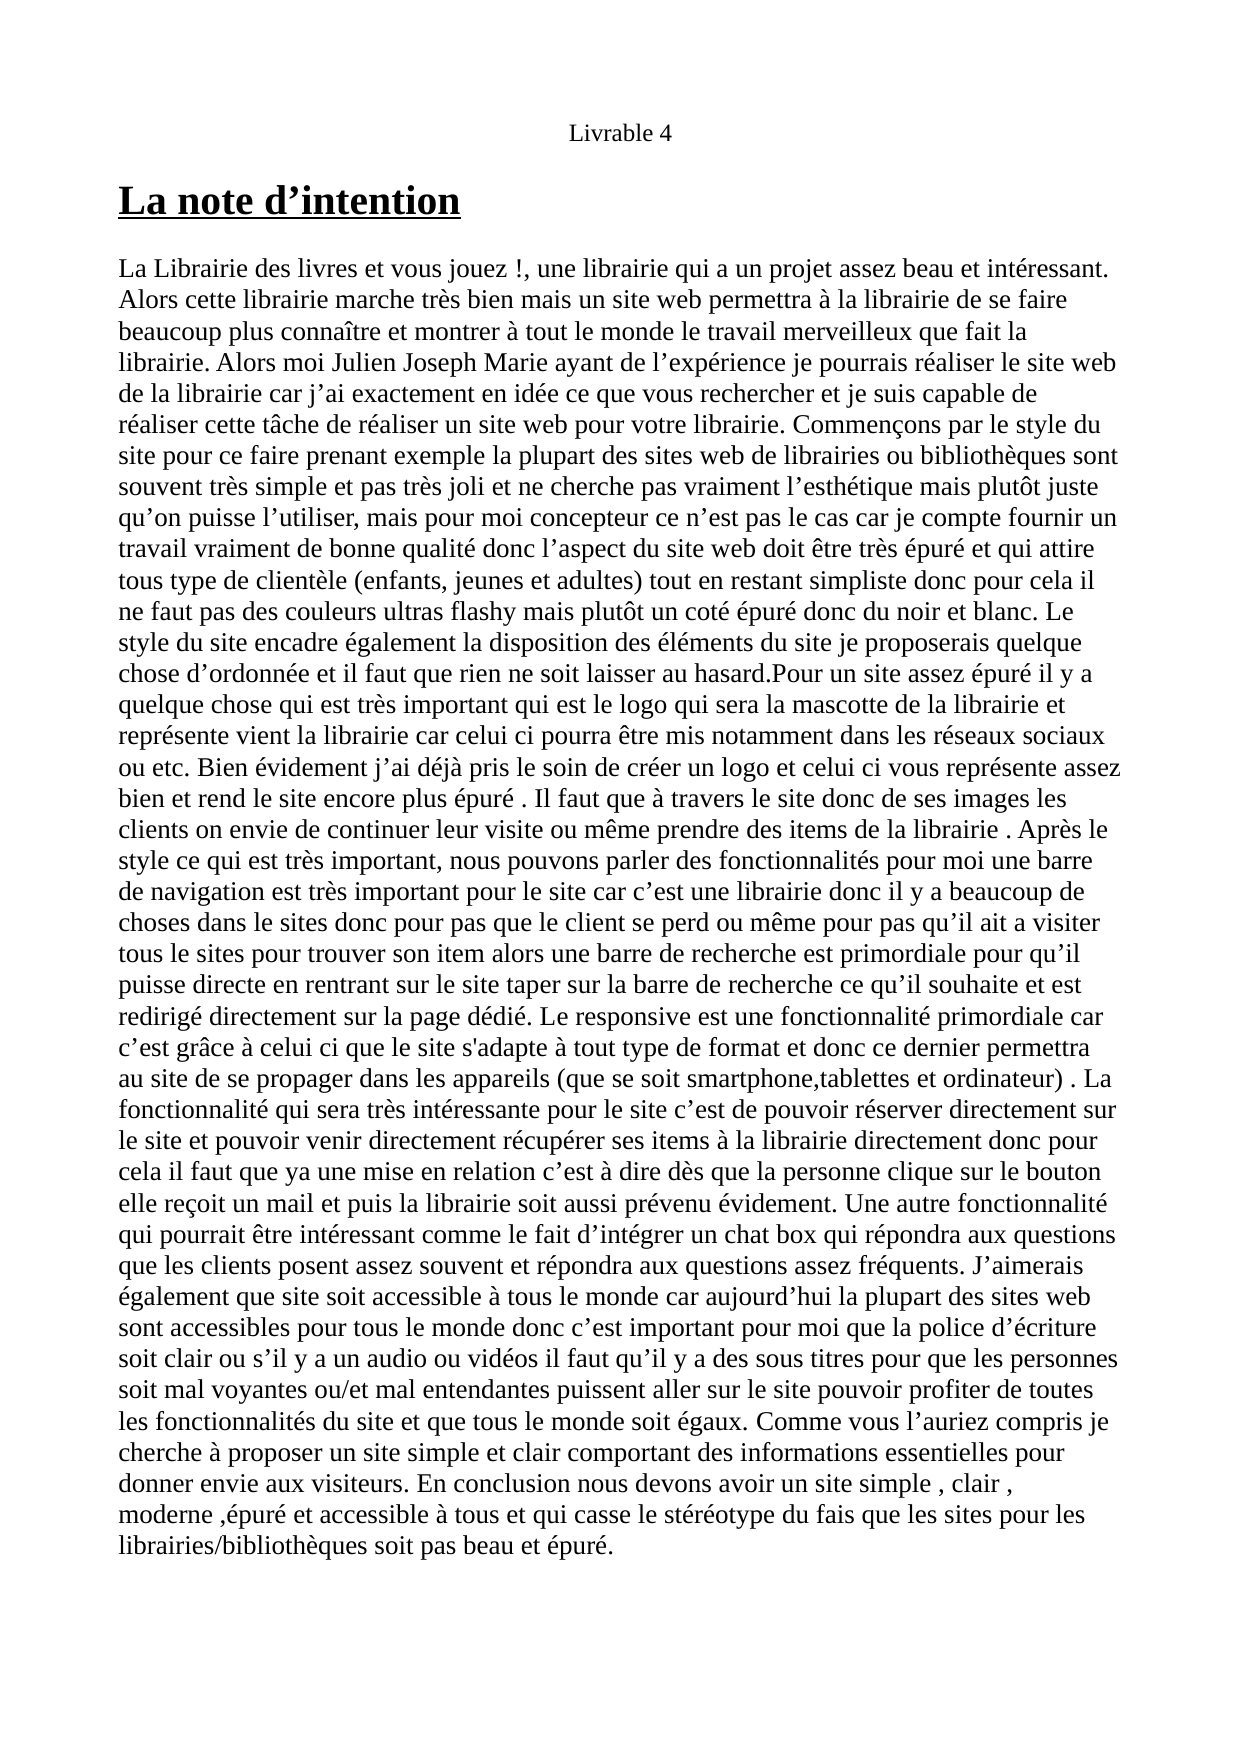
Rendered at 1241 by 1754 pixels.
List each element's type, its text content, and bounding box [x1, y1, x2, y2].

text La note d’intention [118, 176, 1122, 223]
text La Librairie des livres et vous jouez !, une librairie qui a un projet assez beau et intéressant. Alors cette librairie marche très bien mais un site web permettra à la librairie de se faire beaucoup plus connaître et montrer à tout le monde le travail merveilleux que fait la librairie. Alors moi Julien Joseph Marie ayant de l’expérience je pourrais réaliser le site web de la librairie car j’ai exactement en idée ce que vous rechercher et je suis capable de réaliser cette tâche de réaliser un site web pour votre librairie. Commençons par le style du site pour ce faire prenant exemple la plupart des sites web de librairies ou bibliothèques sont souvent très simple et pas très joli et ne cherche pas vraiment l’esthétique mais plutôt juste qu’on puisse l’utiliser, mais pour moi concepteur ce n’est pas le cas car je compte fournir un travail vraiment de bonne qualité donc l’aspect du site web doit être très épuré et qui attire tous type de clientèle (enfants, jeunes et adultes) tout en restant simpliste donc pour cela il ne faut pas des couleurs ultras flashy mais plutôt un coté épuré donc du noir et blanc. Le style du site encadre également la disposition des éléments du site je proposerais quelque chose d’ordonnée et il faut que rien ne soit laisser au hasard.Pour un site assez épuré il y a quelque chose qui est très important qui est le logo qui sera la mascotte de la librairie et représente vient la librairie car celui ci pourra être mis notamment dans les réseaux sociaux ou etc. Bien évidement j’ai déjà pris le soin de créer un logo et celui ci vous représente assez bien et rend le site encore plus épuré . Il faut que à travers le site donc de ses images les clients on envie de continuer leur visite ou même prendre des items de la librairie . Après le style ce qui est très important, nous pouvons parler des fonctionnalités pour moi une barre de navigation est très important pour le site car c’est une librairie donc il y a beaucoup de choses dans le sites donc pour pas que le client se perd ou même pour pas qu’il ait a visiter tous le sites pour trouver son item alors une barre de recherche est primordiale pour qu’il puisse directe en rentrant sur le site taper sur la barre de recherche ce qu’il souhaite et est redirigé directement sur la page dédié. Le responsive est une fonctionnalité primordiale car c’est grâce à celui ci que le site s'adapte à tout type de format et donc ce dernier permettra au site de se propager dans les appareils (que se soit smartphone,tablettes et ordinateur) . La fonctionnalité qui sera très intéressante pour le site c’est de pouvoir réserver directement sur le site et pouvoir venir directement récupérer ses items à la librairie directement donc pour cela il faut que ya une mise en relation c’est à dire dès que la personne clique sur le bouton elle reçoit un mail et puis la librairie soit aussi prévenu évidement. Une autre fonctionnalité qui pourrait être intéressant comme le fait d’intégrer un chat box qui répondra aux questions que les clients posent assez souvent et répondra aux questions assez fréquents. J’aimerais également que site soit accessible à tous le monde car aujourd’hui la plupart des sites web sont accessibles pour tous le monde donc c’est important pour moi que la police d’écriture soit clair ou s’il y a un audio ou vidéos il faut qu’il y a des sous titres pour que les personnes soit mal voyantes ou/et mal entendantes puissent aller sur le site pouvoir profiter de toutes les fonctionnalités du site et que tous le monde soit égaux. Comme vous l’auriez compris je cherche à proposer un site simple et clair comportant des informations essentielles pour donner envie aux visiteurs. En conclusion nous devons avoir un site simple , clair , moderne ,épuré et accessible à tous et qui casse le stéréotype du fais que les sites pour les librairies/bibliothèques soit pas beau et épuré. [118, 252, 1122, 1560]
text Livrable 4 [118, 118, 1122, 147]
